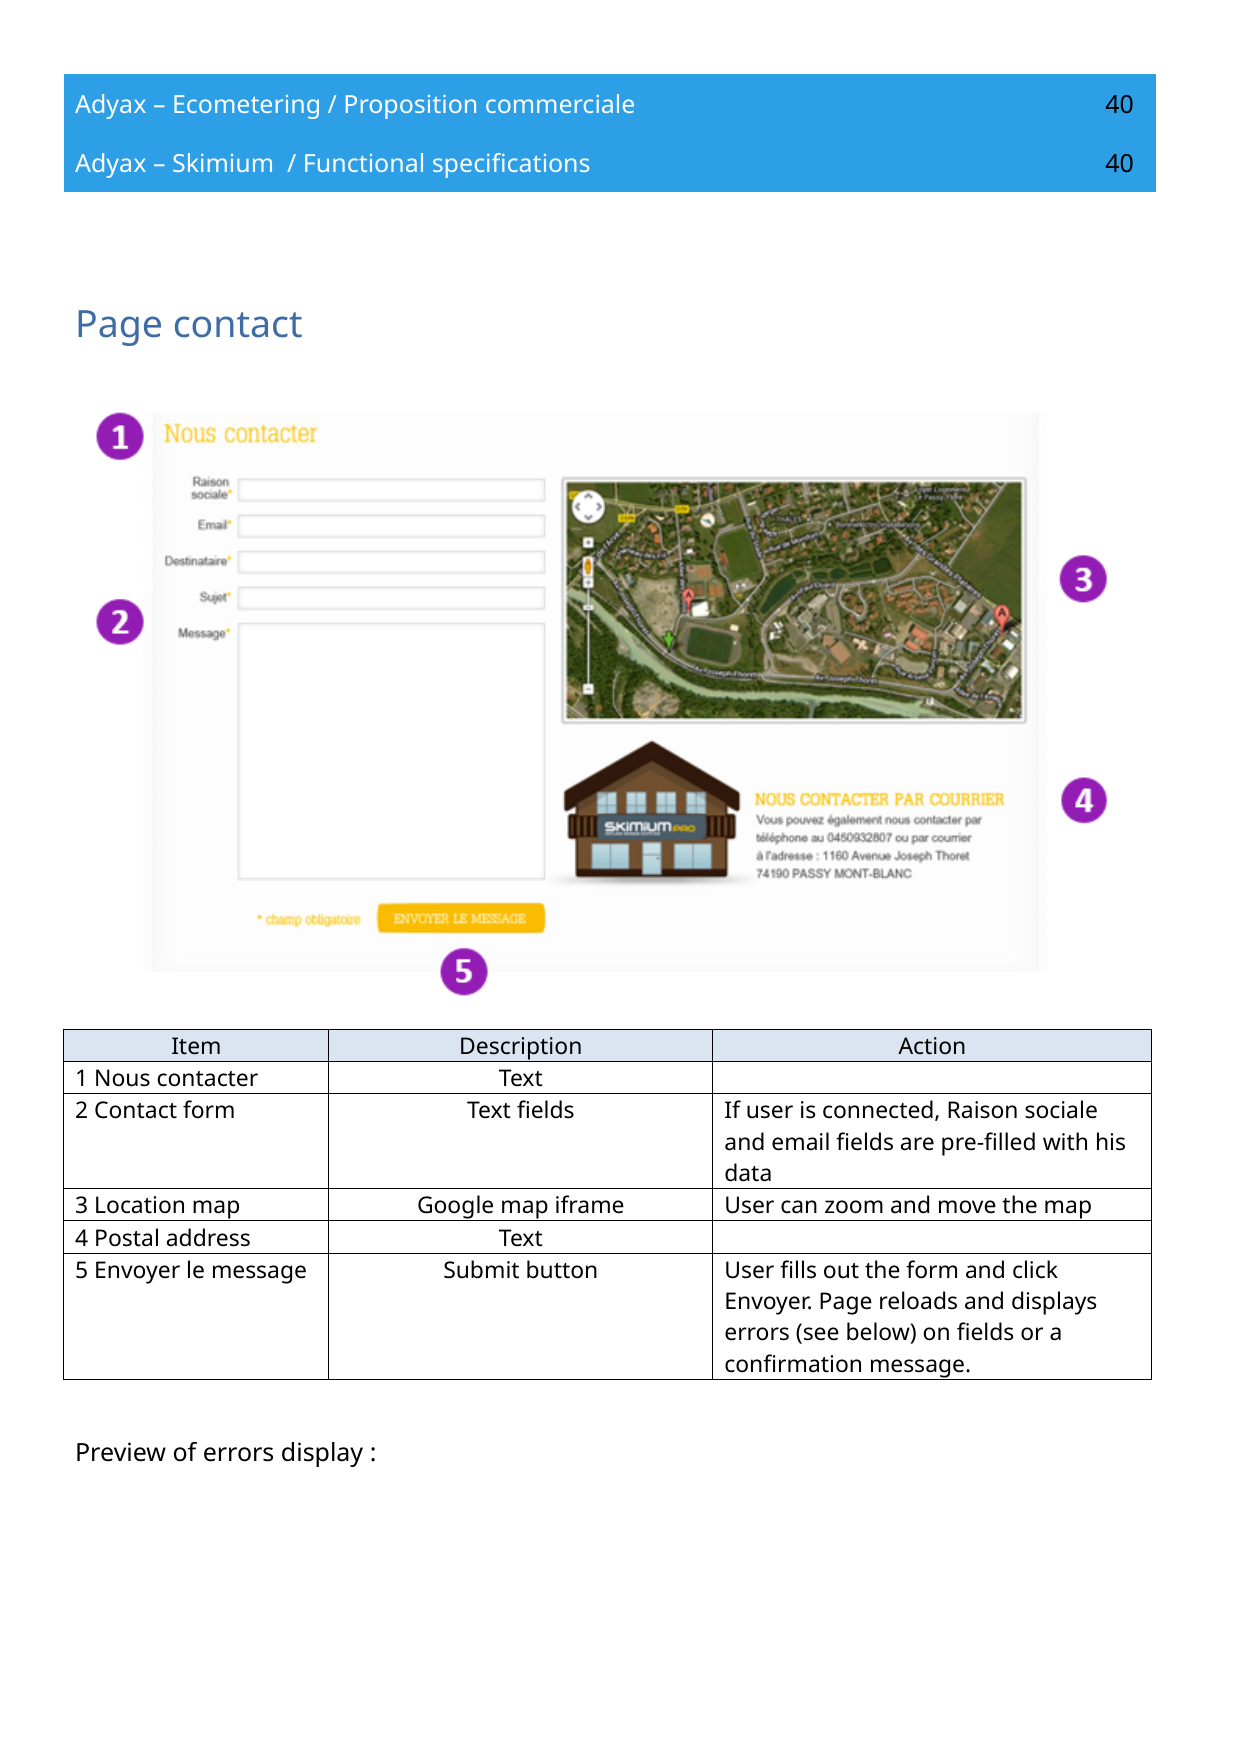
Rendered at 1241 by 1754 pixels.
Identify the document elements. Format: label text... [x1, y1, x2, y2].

table_header Description [329, 1030, 712, 1061]
table_cell User can zoom and move the map [713, 1189, 1151, 1220]
table_cell 4 Postal address [64, 1221, 328, 1253]
picture [75, 386, 1118, 1008]
text Preview of errors display : [75, 1435, 1165, 1469]
table_cell 2 Contact form [64, 1094, 328, 1188]
table_cell Google map iframe [329, 1189, 712, 1220]
table_header Item [64, 1030, 328, 1061]
table_cell Text fields [329, 1094, 712, 1188]
table_cell Text [329, 1062, 712, 1093]
table_cell 1 Nous contacter [64, 1062, 328, 1093]
table_cell 3 Location map [64, 1189, 328, 1220]
table_header Action [713, 1030, 1151, 1061]
subtitle Page contact [75, 297, 1165, 348]
table_cell [713, 1221, 1151, 1253]
table_cell 5 Envoyer le message [64, 1254, 328, 1379]
table_cell User fills out the form and click Envoyer. Page reloads and displays errors (see below) on fields or a confirmation message. [713, 1254, 1151, 1379]
table_cell [713, 1062, 1151, 1093]
table_cell Text [329, 1221, 712, 1253]
table_cell Submit button [329, 1254, 712, 1379]
table_cell If user is connected, Raison sociale and email fields are pre-filled with his data [713, 1094, 1151, 1188]
